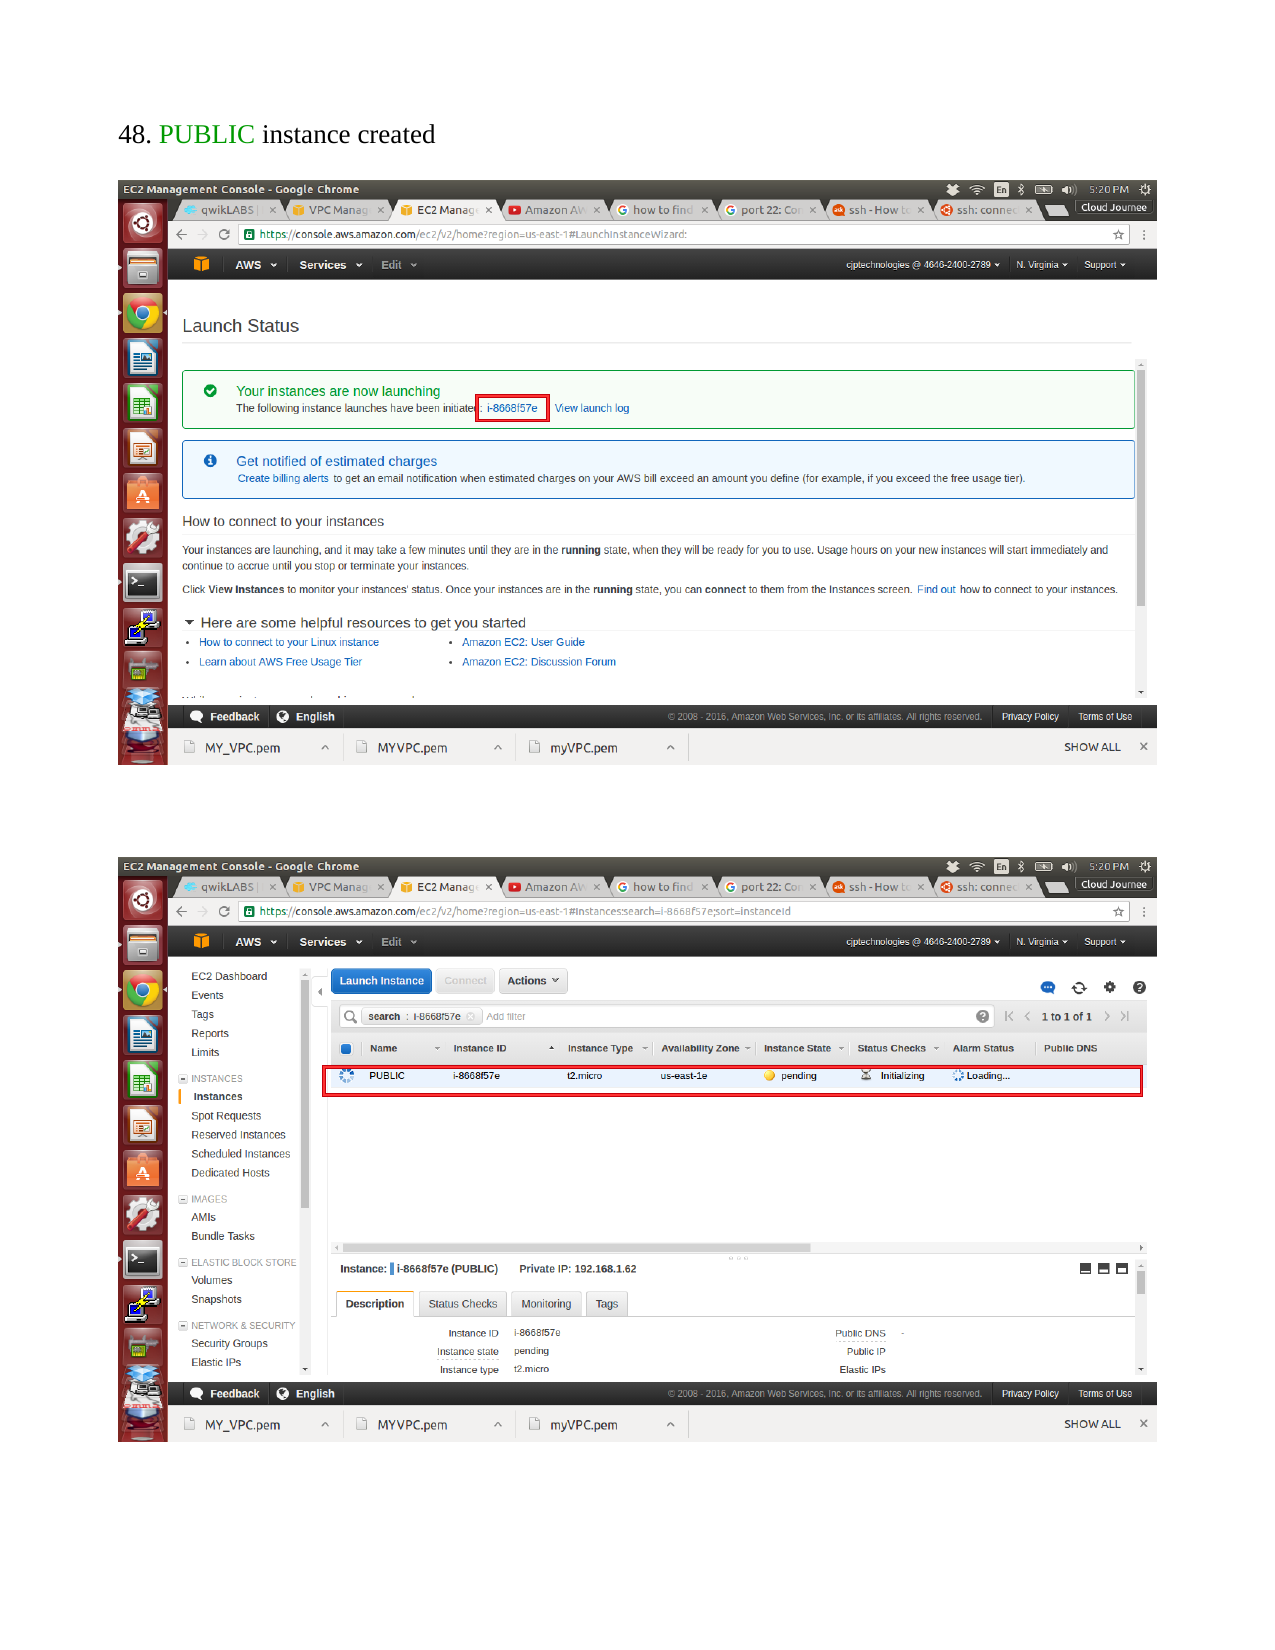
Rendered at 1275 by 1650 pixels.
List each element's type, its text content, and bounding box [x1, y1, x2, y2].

text 48. PUBLIC instance created [118, 118, 1157, 149]
picture [118, 857, 1157, 1442]
picture [118, 180, 1157, 765]
